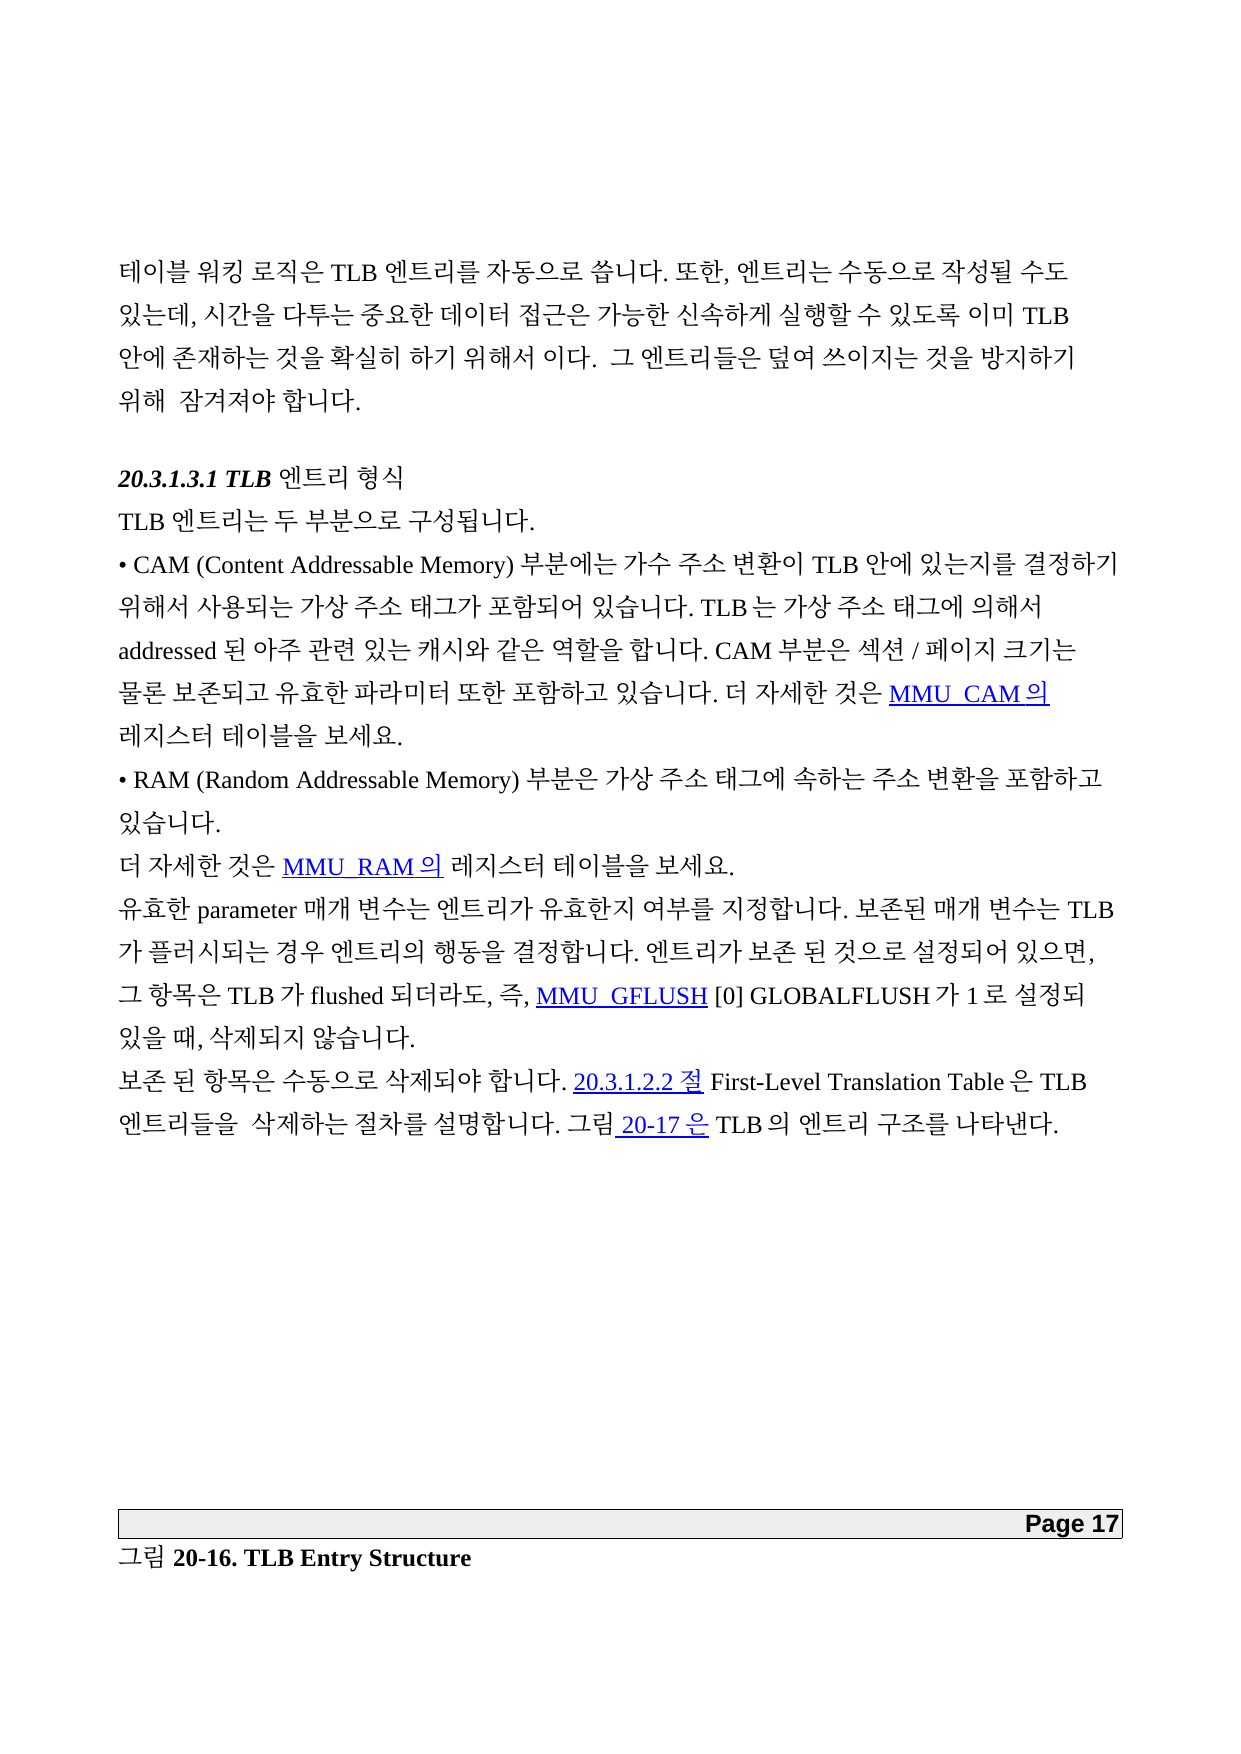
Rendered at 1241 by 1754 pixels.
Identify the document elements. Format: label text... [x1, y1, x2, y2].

text 보존 된 항목은 수동으로 삭제되야 합니다. 20.3.1.2.2 절 First-Level Translation Table은 TLB 엔트리들을 삭제하는 절차를 설명합니다. 그림 20-17은 TLB의 엔트리 구조를 나타낸다. [118, 1062, 1122, 1141]
text 그림 20-16. TLB Entry Structure [118, 1539, 1122, 1573]
text TLB 엔트리는 두 부분으로 구성됩니다. [118, 501, 1122, 537]
table_header Page 17 [119, 1510, 1122, 1538]
text • RAM (Random Addressable Memory) 부분은 가상 주소 태그에 속하는 주소 변환을 포함하고 있습니다. [118, 760, 1122, 839]
text 더 자세한 것은 MMU_RAM의 레지스터 테이블을 보세요. [118, 846, 1122, 882]
text 20.3.1.3.1 TLB 엔트리 형식 [118, 458, 1122, 494]
text 유효한 parameter 매개 변수는 엔트리가 유효한지 여부를 지정합니다. 보존된 매개 변수는 TLB가 플러시되는 경우 엔트리의 행동을 결정합니다. 엔트리가 보존 된 것으로 설정되어 있으면, 그 항목은 TLB가 flushed 되더라도, 즉, MMU_GFLUSH [0] GLOBALFLUSH가 1로 설정되 있을 때, 삭제되지 않습니다. [118, 889, 1122, 1055]
text 테이블 워킹 로직은 TLB 엔트리를 자동으로 씁니다. 또한, 엔트리는 수동으로 작성될 수도 있는데, 시간을 다투는 중요한 데이터 접근은 가능한 신속하게 실행할 수 있도록 이미 TLB 안에 존재하는 것을 확실히 하기 위해서 이다. 그 엔트리들은 덮여 쓰이지는 것을 방지하기 위해 잠겨져야 합니다. [118, 252, 1122, 418]
text • CAM (Content Addressable Memory) 부분에는 가수 주소 변환이 TLB 안에 있는지를 결정하기 위해서 사용되는 가상 주소 태그가 포함되어 있습니다. TLB는 가상 주소 태그에 의해서 addressed 된 아주 관련 있는 캐시와 같은 역할을 합니다. CAM 부분은 섹션 / 페이지 크기는 물론 보존되고 유효한 파라미터 또한 포함하고 있습니다. 더 자세한 것은 MMU_CAM의 레지스터 테이블을 보세요. [118, 544, 1122, 753]
